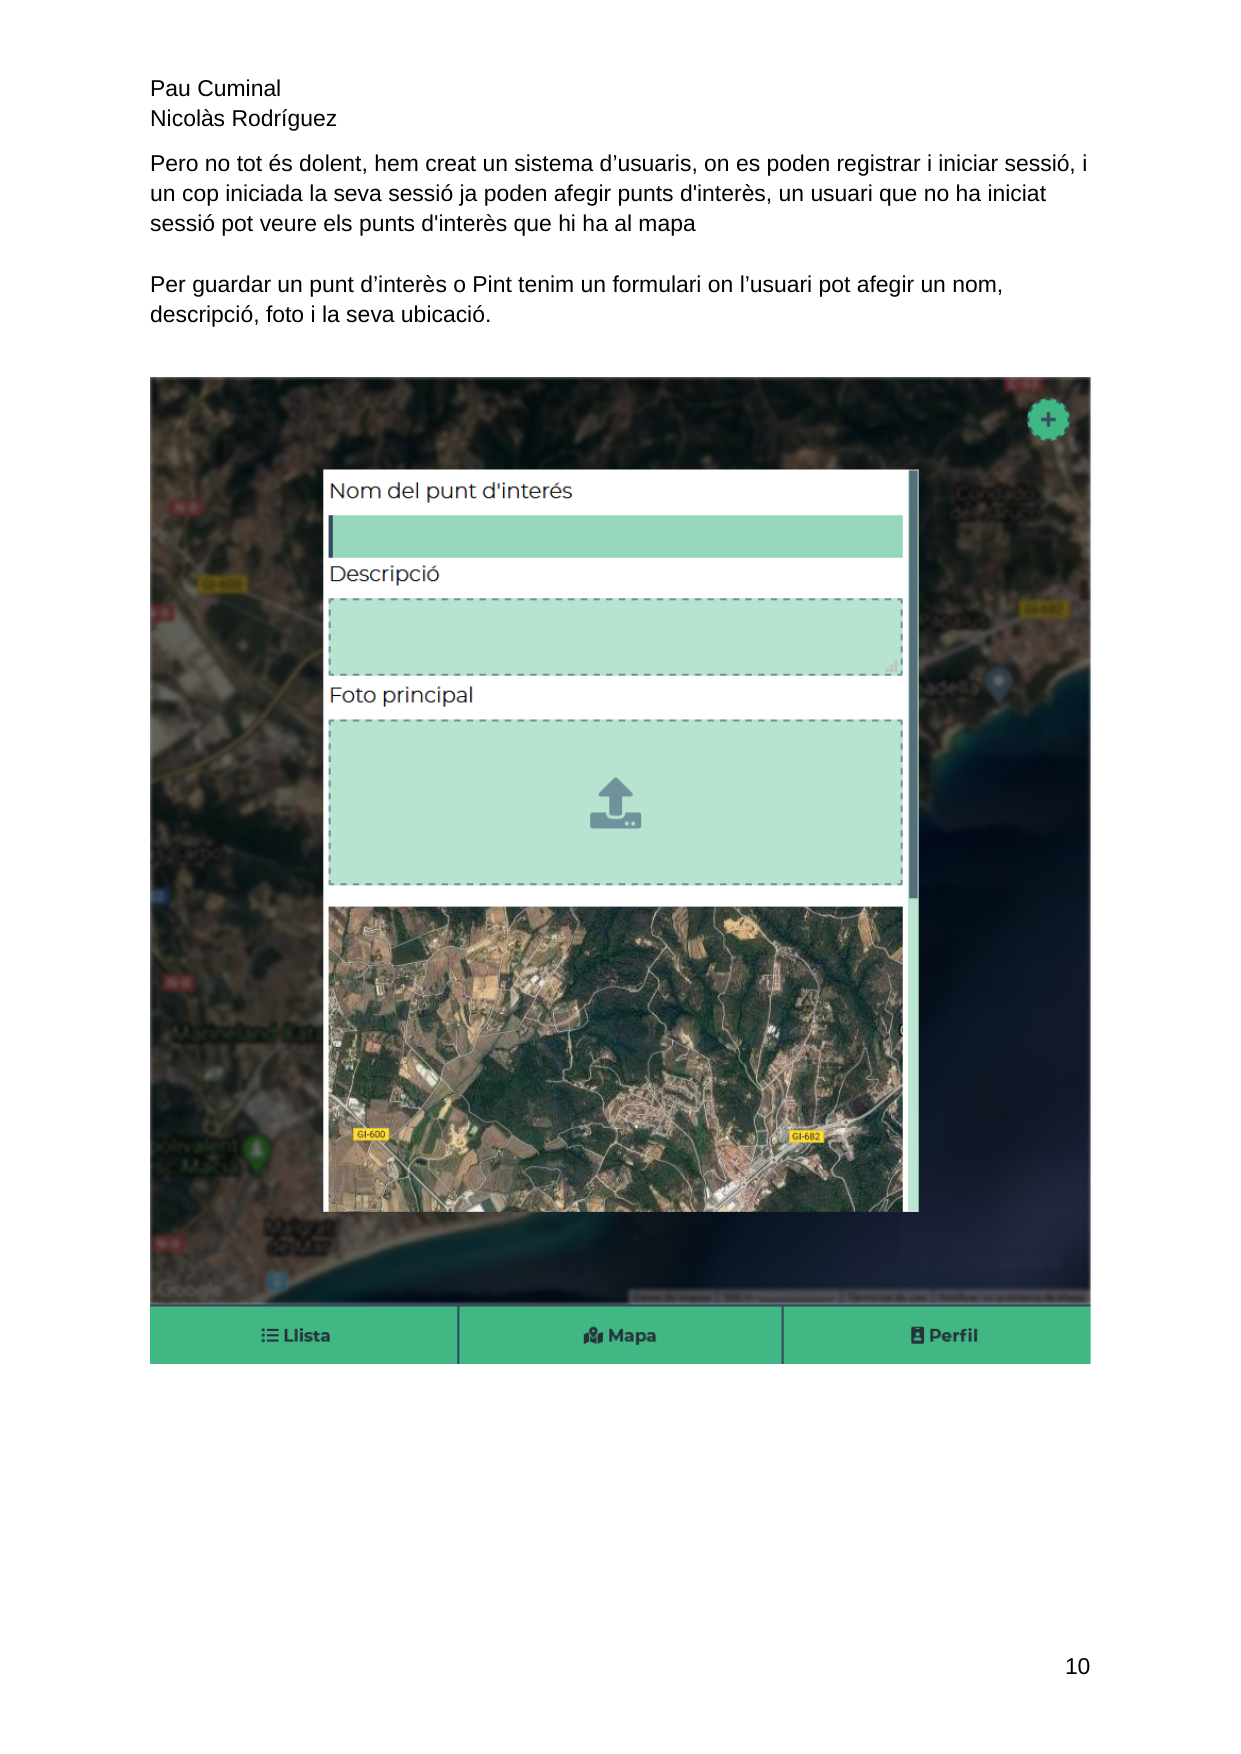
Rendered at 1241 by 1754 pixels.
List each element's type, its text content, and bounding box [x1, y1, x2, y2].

text Pero no tot és dolent, hem creat un sistema d’usuaris, on es poden registrar i iniciar sessió, i un cop iniciada la seva sessió ja poden afegir punts d'interès, un usuari que no ha iniciat sessió pot veure els punts d'interès que hi ha al mapa [150, 150, 1090, 237]
picture [150, 377, 1091, 1364]
text Per guardar un punt d’interès o Pint tenim un formulari on l’usuari pot afegir un nom, descripció, foto i la seva ubicació. [150, 271, 1090, 327]
